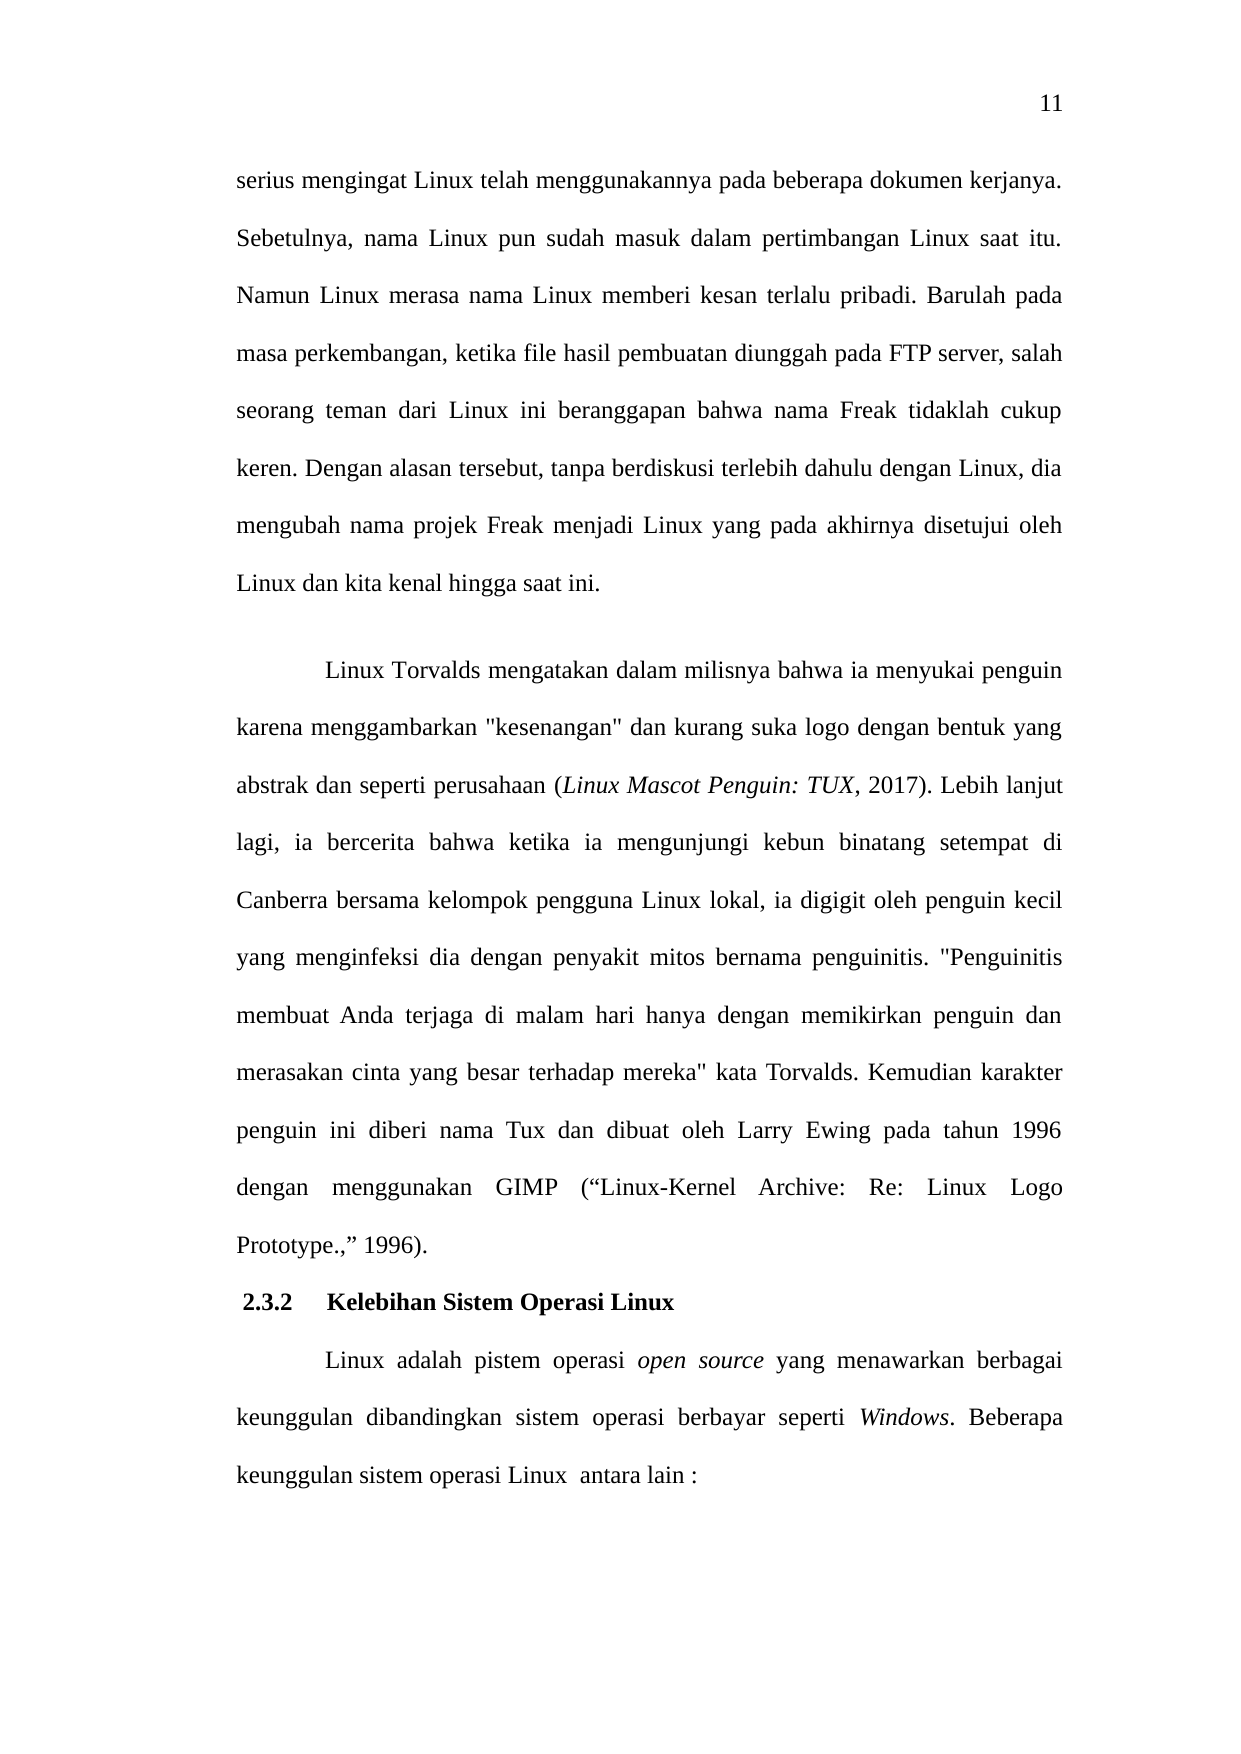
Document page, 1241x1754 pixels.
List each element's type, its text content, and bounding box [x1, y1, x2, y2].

text serius mengingat Linux telah menggunakannya pada beberapa dokumen kerjanya. Sebetulnya, nama Linux pun sudah masuk dalam pertimbangan Linux saat itu. Namun Linux merasa nama Linux memberi kesan terlalu pribadi. Barulah pada masa perkembangan, ketika file hasil pembuatan diunggah pada FTP server, salah seorang teman dari Linux ini beranggapan bahwa nama Freak tidaklah cukup keren. Dengan alasan tersebut, tanpa berdiskusi terlebih dahulu dengan Linux, dia mengubah nama projek Freak menjadi Linux yang pada akhirnya disetujui oleh Linux dan kita kenal hingga saat ini. [236, 165, 1063, 597]
text Linux Torvalds mengatakan dalam milisnya bahwa ia menyukai penguin karena menggambarkan "kesenangan" dan kurang suka logo dengan bentuk yang abstrak dan seperti perusahaan (Linux Mascot Penguin: TUX, 2017)⁠. Lebih lanjut lagi, ia bercerita bahwa ketika ia mengunjungi kebun binatang setempat di Canberra bersama kelompok pengguna Linux lokal, ia digigit oleh penguin kecil yang menginfeksi dia dengan penyakit mitos bernama penguinitis. "Penguinitis membuat Anda terjaga di malam hari hanya dengan memikirkan penguin dan merasakan cinta yang besar terhadap mereka" kata Torvalds. Kemudian karakter penguin ini diberi nama Tux dan dibuat oleh Larry Ewing pada tahun 1996 dengan menggunakan GIMP (“Linux-Kernel Archive: Re: Linux Logo Prototype.,” 1996)⁠. [236, 655, 1063, 1258]
text Linux adalah pistem operasi open source yang menawarkan berbagai keunggulan dibandingkan sistem operasi berbayar seperti Windows. Beberapa keunggulan sistem operasi Linux antara lain : [236, 1345, 1063, 1488]
subtitle Kelebihan Sistem Operasi Linux [236, 1287, 1063, 1316]
